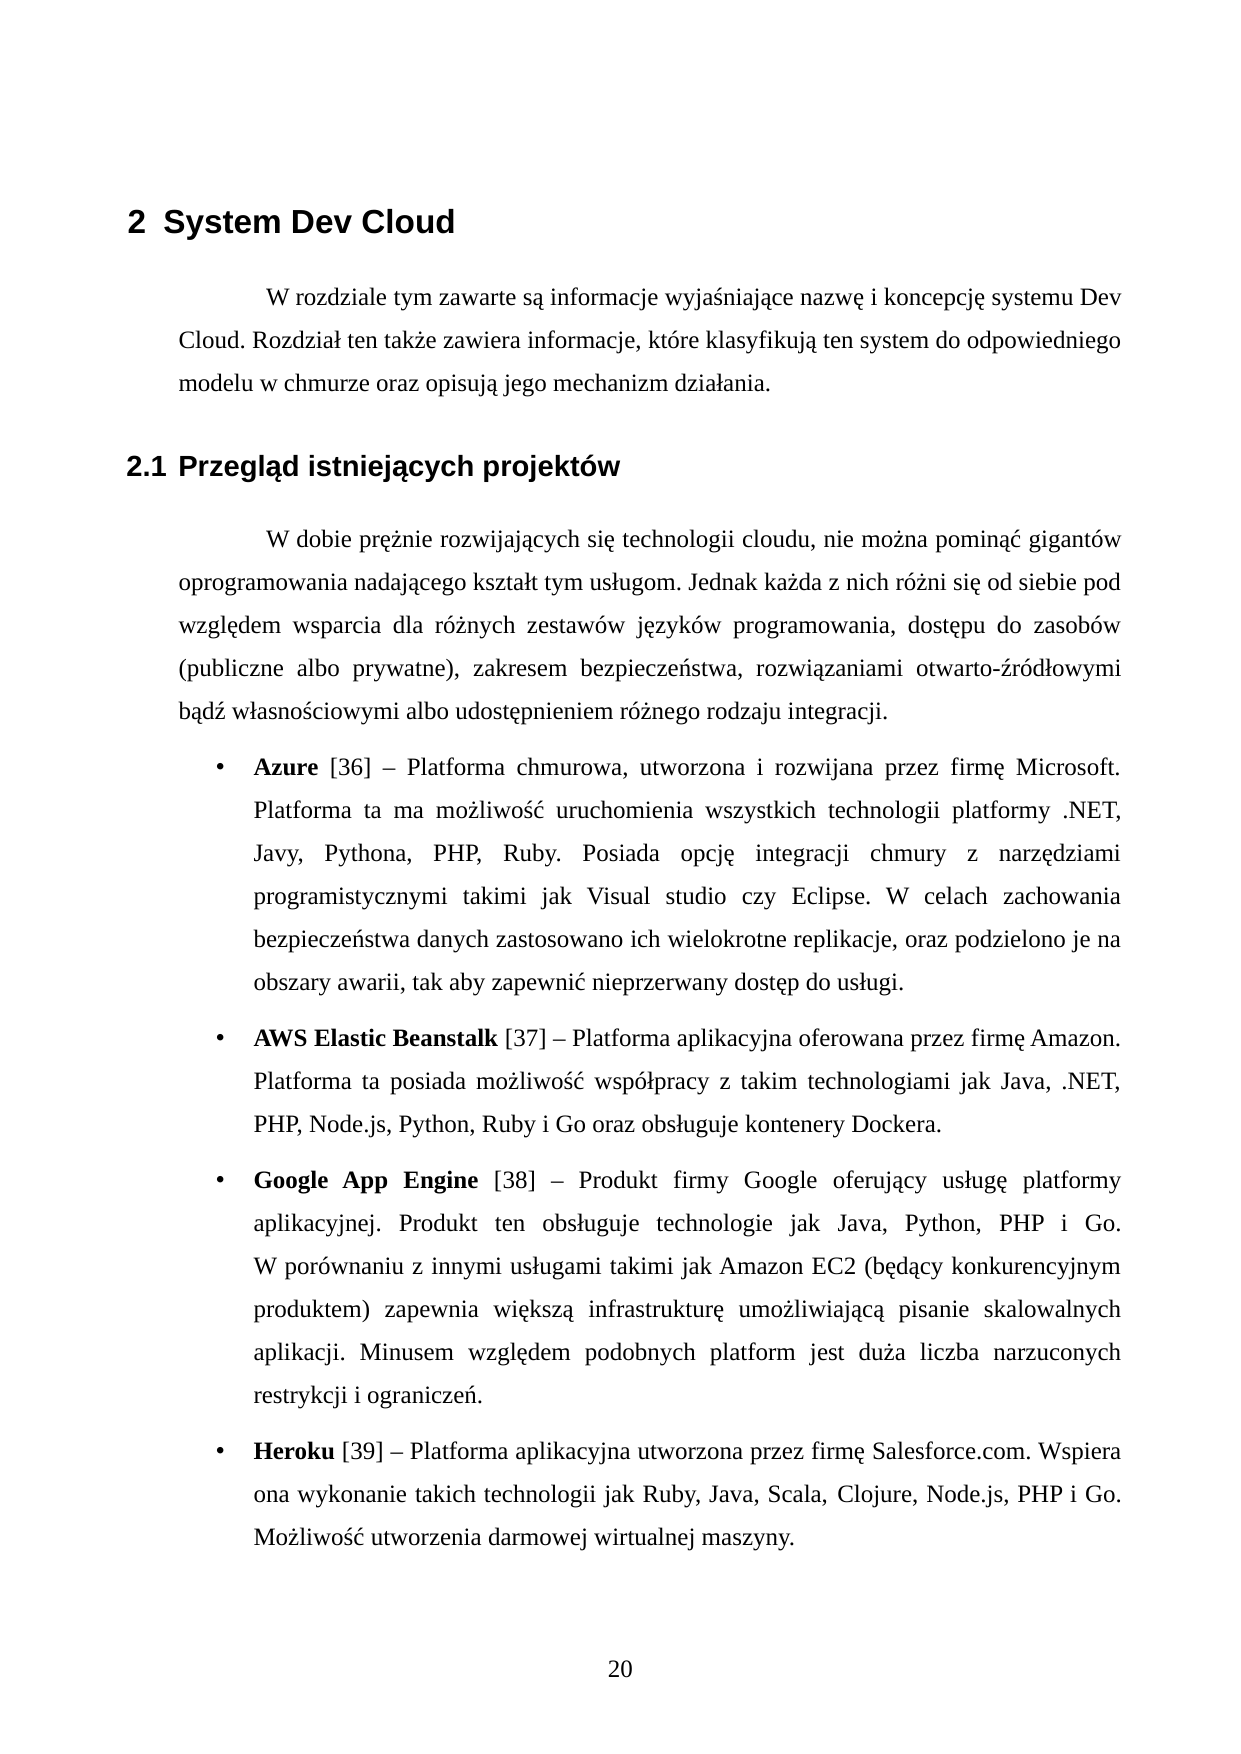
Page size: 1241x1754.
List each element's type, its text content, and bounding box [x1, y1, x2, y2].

subtitle Przegląd istniejących projektów [118, 449, 1122, 482]
subtitle System Dev Cloud [118, 202, 1122, 240]
text W dobie prężnie rozwijających się technologii cloudu, nie można pominąć gigantów oprogramowania nadającego kształt tym usługom. Jednak każda z nich różni się od siebie pod względem wsparcia dla różnych zestawów języków programowania, dostępu do zasobów (publiczne albo prywatne), zakresem bezpieczeństwa, rozwiązaniami otwarto-źródłowymi bądź własnościowymi albo udostępnieniem różnego rodzaju integracji. [178, 524, 1122, 725]
list Heroku [39] – Platforma aplikacyjna utworzona przez firmę Salesforce.com. Wspiera ona wykonanie takich technologii jak Ruby, Java, Scala, Clojure, Node.js, PHP i Go. Możliwość utworzenia darmowej wirtualnej maszyny. [216, 1436, 1122, 1551]
text W rozdziale tym zawarte są informacje wyjaśniające nazwę i koncepcję systemu Dev Cloud. Rozdział ten także zawiera informacje, które klasyfikują ten system do odpowiedniego modelu w chmurze oraz opisują jego mechanizm działania. [178, 282, 1122, 397]
list AWS Elastic Beanstalk [37] – Platforma aplikacyjna oferowana przez firmę Amazon. Platforma ta posiada możliwość współpracy z takim technologiami jak Java, .NET, PHP, Node.js, Python, Ruby i Go oraz obsługuje kontenery Dockera. [216, 1023, 1122, 1138]
list Azure [36] – Platforma chmurowa, utworzona i rozwijana przez firmę Microsoft. Platforma ta ma możliwość uruchomienia wszystkich technologii platformy .NET, Javy, Pythona, PHP, Ruby. Posiada opcję integracji chmury z narzędziami programistycznymi takimi jak Visual studio czy Eclipse. W celach zachowania bezpieczeństwa danych zastosowano ich wielokrotne replikacje, oraz podzielono je na obszary awarii, tak aby zapewnić nieprzerwany dostęp do usługi. [216, 752, 1122, 996]
list Google App Engine [38] – Produkt firmy Google oferujący usługę platformy aplikacyjnej. Produkt ten obsługuje technologie jak Java, Python, PHP i Go. W porównaniu z innymi usługami takimi jak Amazon EC2 (będący konkurencyjnym produktem) zapewnia większą infrastrukturę umożliwiającą pisanie skalowalnych aplikacji. Minusem względem podobnych platform jest duża liczba narzuconych restrykcji i ograniczeń. [216, 1165, 1122, 1409]
